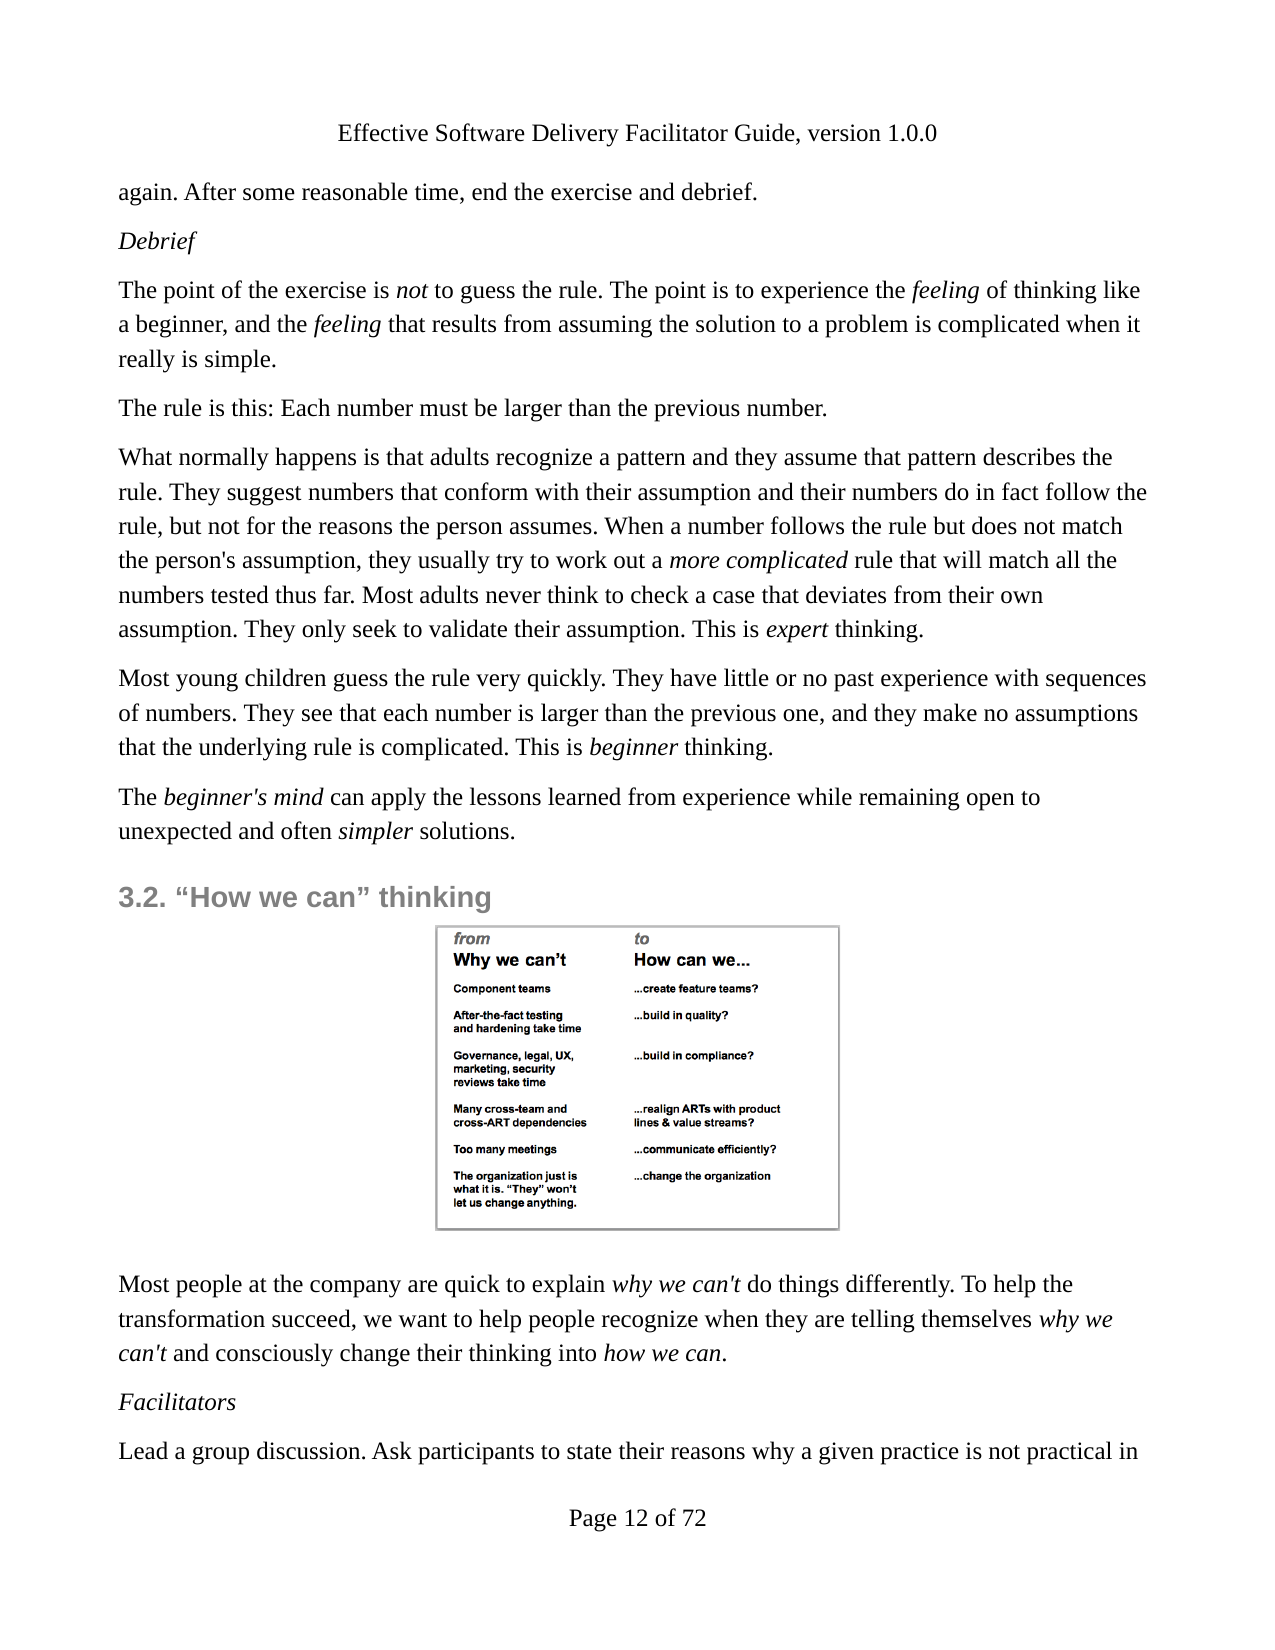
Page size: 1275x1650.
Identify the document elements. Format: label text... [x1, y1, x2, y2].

picture [435, 925, 841, 1231]
text Debrief [118, 226, 1157, 255]
text The point of the exercise is not to guess the rule. The point is to experience the feeling of thinking like a beginner, and the feeling that results from assuming the solution to a problem is complicated when it really is simple. [118, 275, 1157, 373]
text Most people at the company are quick to explain why we can't do things differently. To help the transformation succeed, we want to help people recognize when they are telling themselves why we can't and consciously change their thinking into how we can. [118, 1269, 1157, 1367]
text The rule is this: Each number must be larger than the previous number. [118, 393, 1157, 422]
text Lead a group discussion. Ask participants to state their reasons why a given practice is not practical in [118, 1436, 1157, 1465]
text The beginner's mind can apply the lessons learned from experience while remaining open to unexpected and often simpler solutions. [118, 782, 1157, 845]
text Most young children guess the rule very quickly. They have little or no past experience with sequences of numbers. They see that each number is larger than the previous one, and they make no assumptions that the underlying rule is complicated. This is beginner thinking. [118, 663, 1157, 761]
subtitle 3.2. “How we can” thinking [118, 880, 1157, 913]
text What normally happens is that adults recognize a pattern and they assume that pattern describes the rule. They suggest numbers that conform with their assumption and their numbers do in fact follow the rule, but not for the reasons the person assumes. When a number follows the rule but does not match the person's assumption, they usually try to work out a more complicated rule that will match all the numbers tested thus far. Most adults never think to check a case that deviates from their own assumption. They only seek to validate their assumption. This is expert thinking. [118, 442, 1157, 643]
text Facilitators [118, 1387, 1157, 1416]
text again. After some reasonable time, end the exercise and debrief. [118, 177, 1157, 206]
